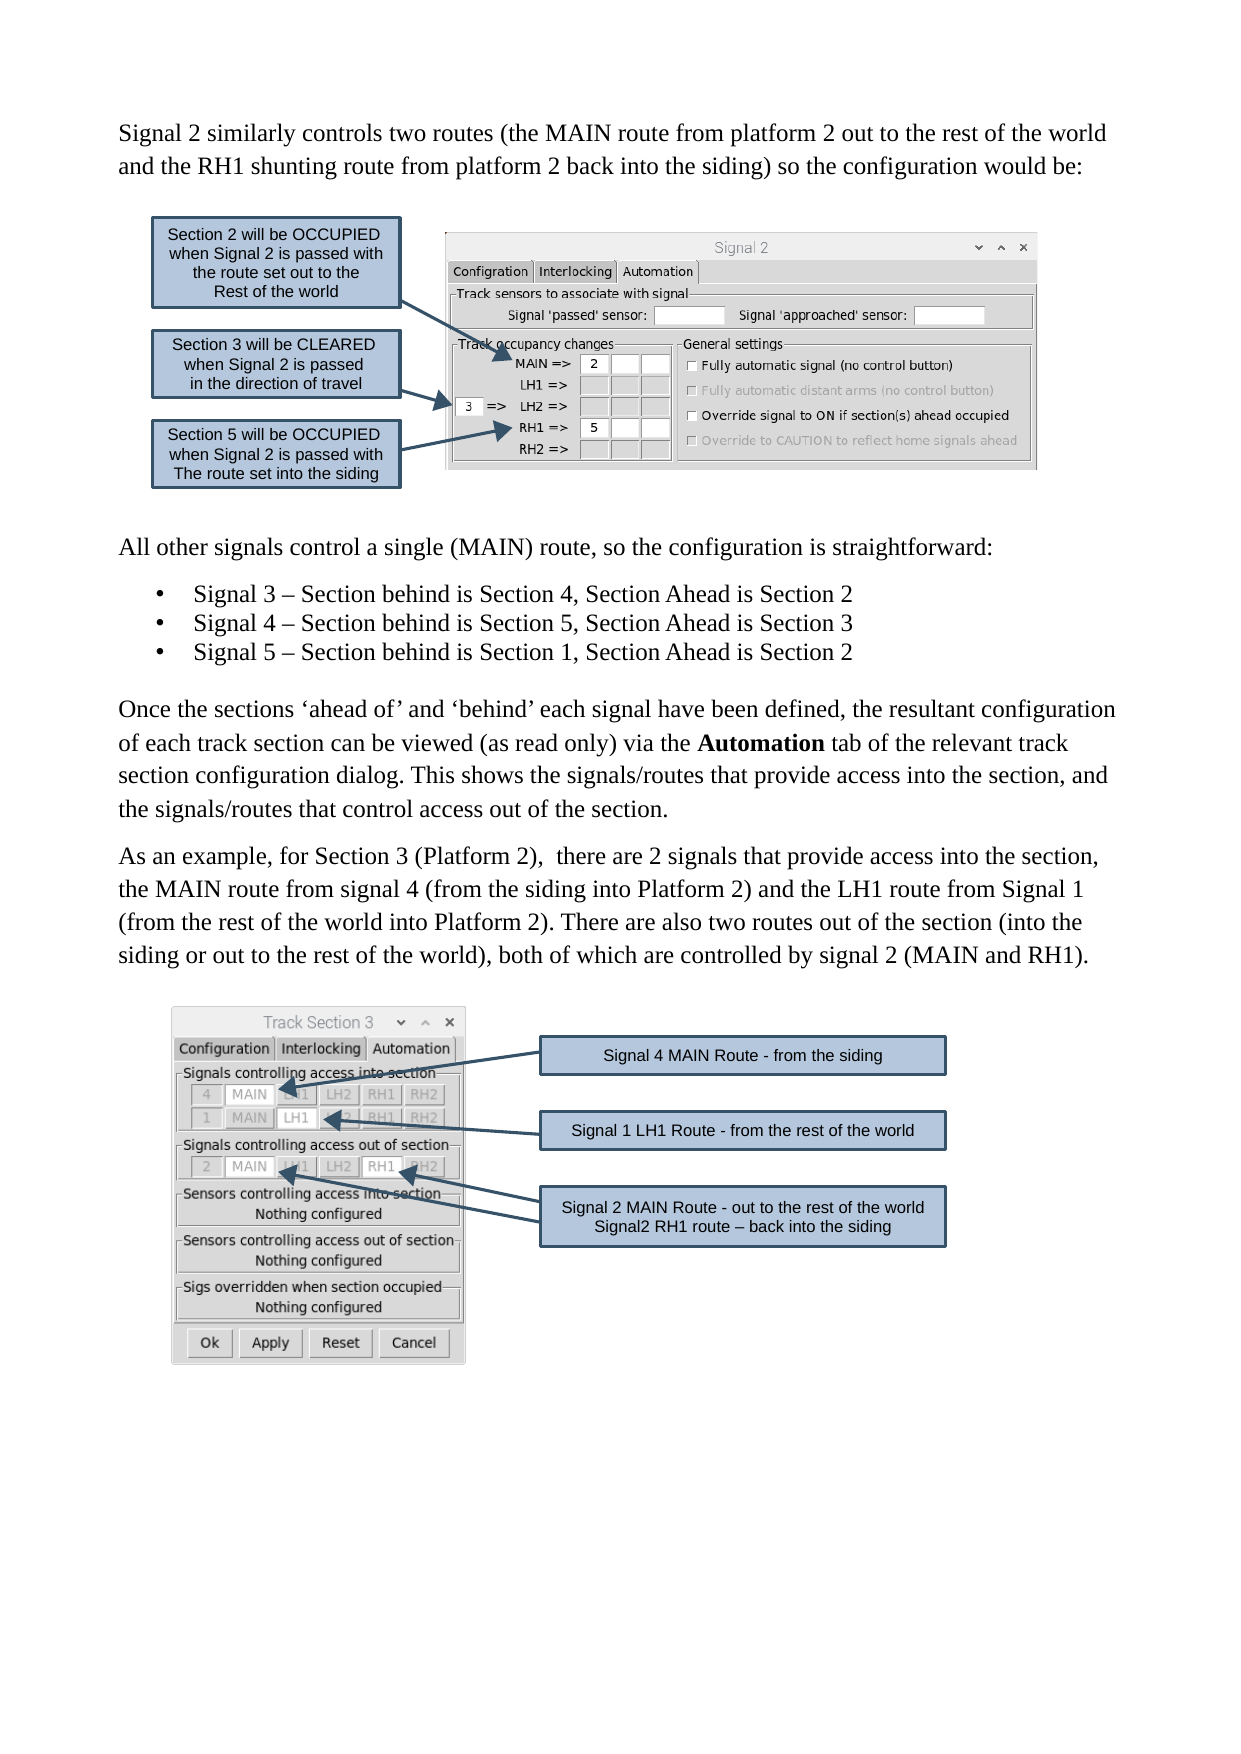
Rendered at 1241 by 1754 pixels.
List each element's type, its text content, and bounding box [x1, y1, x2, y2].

text As an example, for Section 3 (Platform 2), there are 2 signals that provide access into the section, the MAIN route from signal 4 (from the siding into Platform 2) and the LH1 route from Signal 1 (from the rest of the world into Platform 2). There are also two routes out of the section (into the siding or out to the rest of the world), both of which are controlled by signal 2 (MAIN and RH1). [118, 841, 1122, 969]
list Signal 4 – Section behind is Section 5, Section Ahead is Section 3 [156, 608, 1122, 637]
text Once the sections ‘ahead of’ and ‘behind’ each signal have been defined, the resultant configuration of each track section can be viewed (as read only) via the Automation tab of the relevant track section configuration dialog. This shows the signals/routes that provide access into the section, and the signals/routes that control access out of the section. [118, 694, 1122, 822]
picture [445, 232, 1038, 470]
text All other signals control a single (MAIN) route, so the configuration is straightforward: [118, 532, 1122, 561]
list Signal 3 – Section behind is Section 4, Section Ahead is Section 2 [156, 579, 1122, 608]
text Signal 2 similarly controls two routes (the MAIN route from platform 2 out to the rest of the world and the RH1 shunting route from platform 2 back into the siding) so the configuration would be: [118, 118, 1122, 180]
picture [171, 1006, 466, 1365]
list Signal 5 – Section behind is Section 1, Section Ahead is Section 2 [156, 637, 1122, 666]
